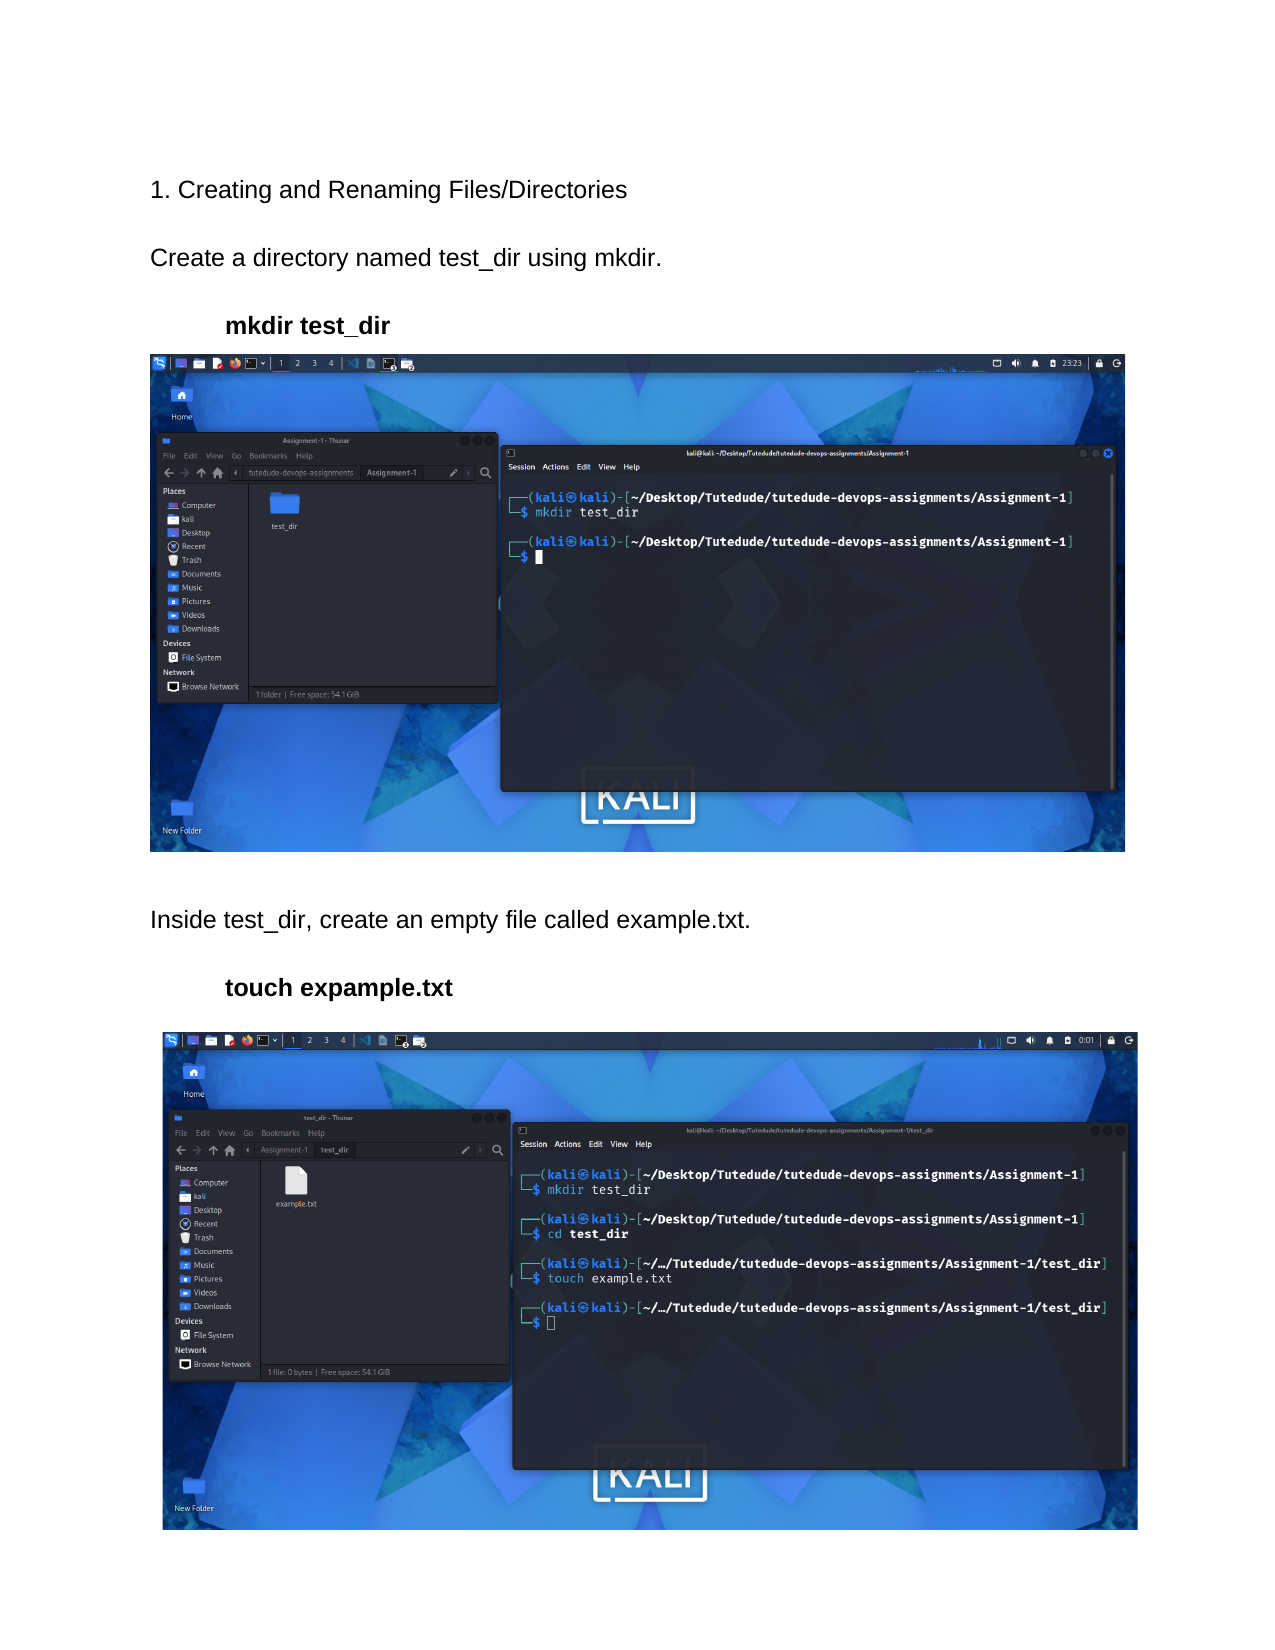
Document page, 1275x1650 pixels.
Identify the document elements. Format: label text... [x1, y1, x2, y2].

text touch expample.txt [150, 973, 1125, 1002]
picture [162, 1032, 1138, 1530]
text 1. Creating and Renaming Files/Directories [150, 175, 1125, 204]
picture [150, 354, 1125, 852]
text Inside test_dir, create an empty file called example.txt. [150, 852, 1125, 934]
text mkdir test_dir [150, 311, 1125, 340]
text Create a directory named test_dir using mkdir. [150, 243, 1125, 272]
